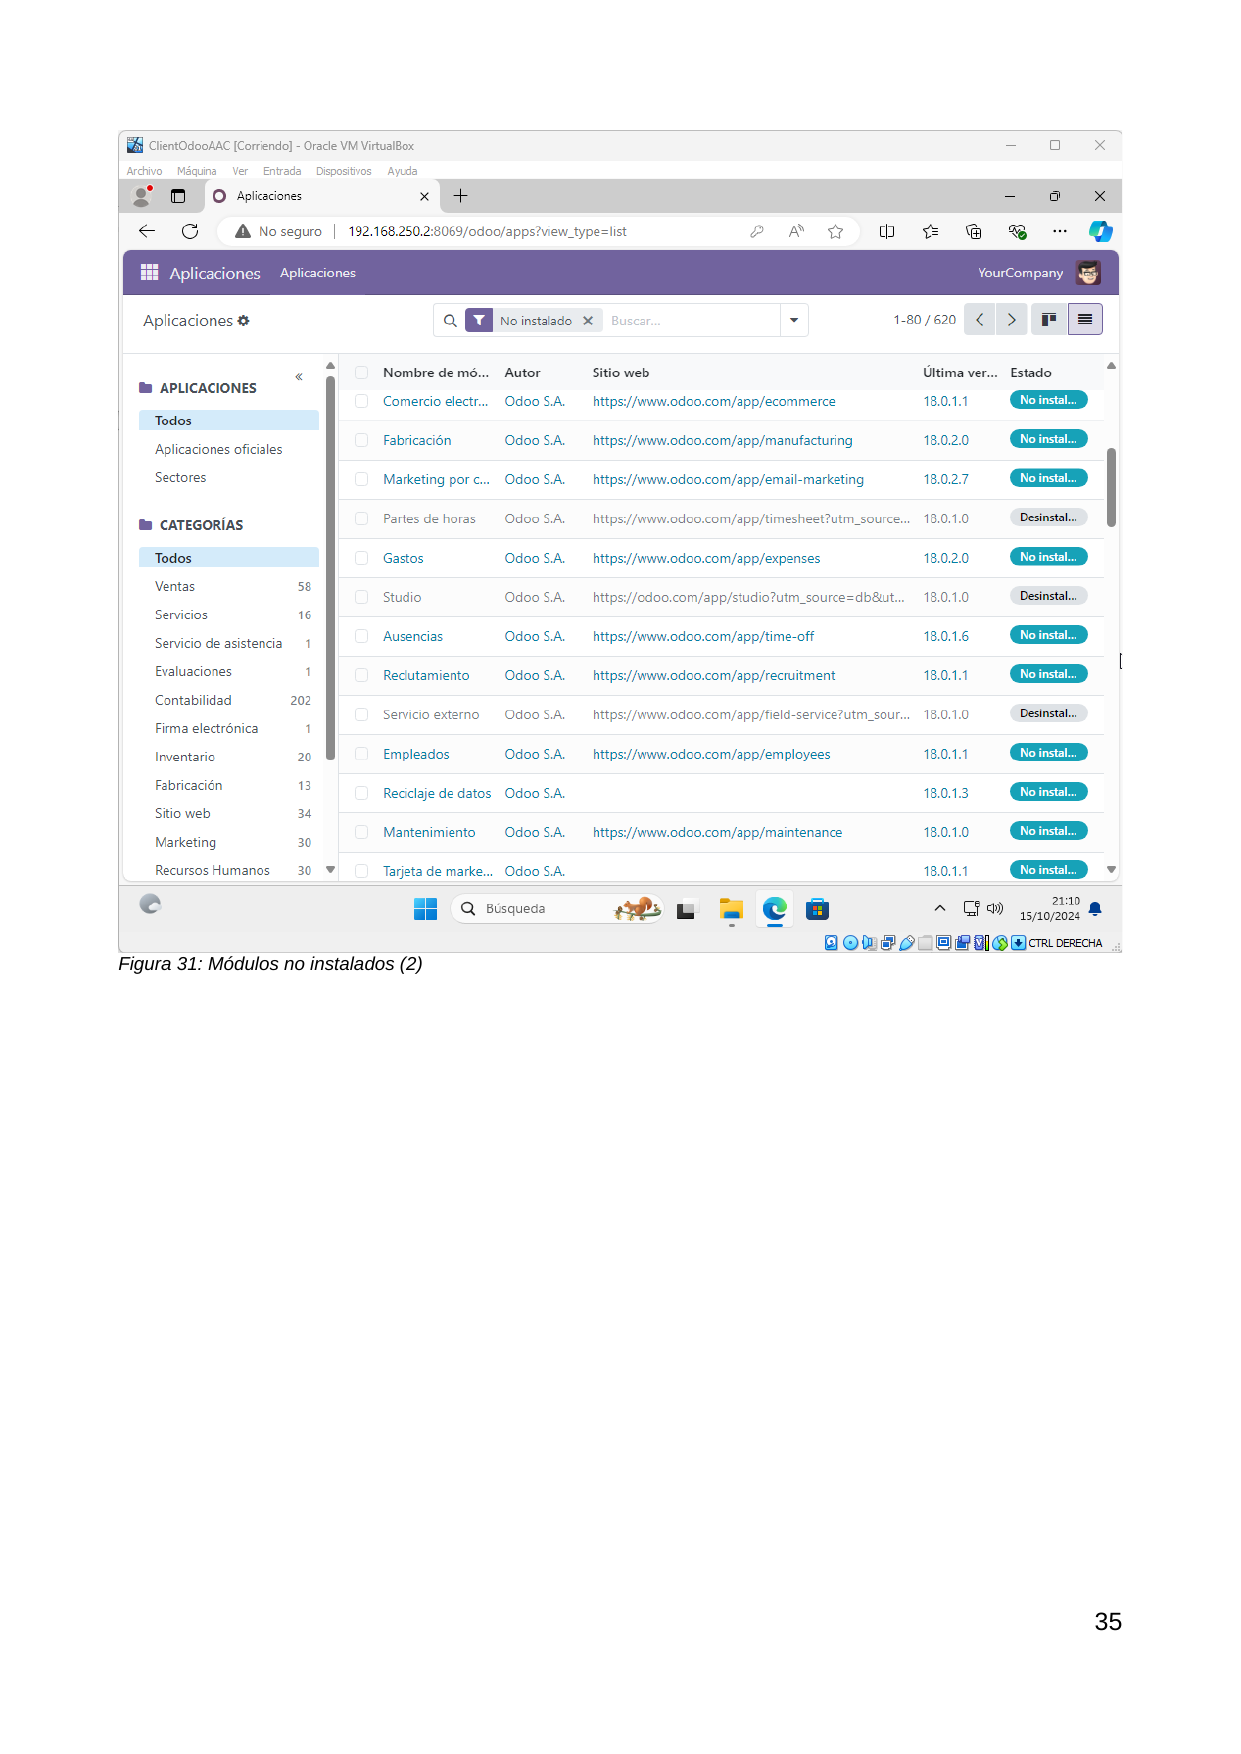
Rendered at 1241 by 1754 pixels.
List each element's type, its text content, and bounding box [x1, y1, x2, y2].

text Figura 31: Módulos no instalados (2) [118, 953, 1122, 974]
picture [118, 130, 1123, 953]
